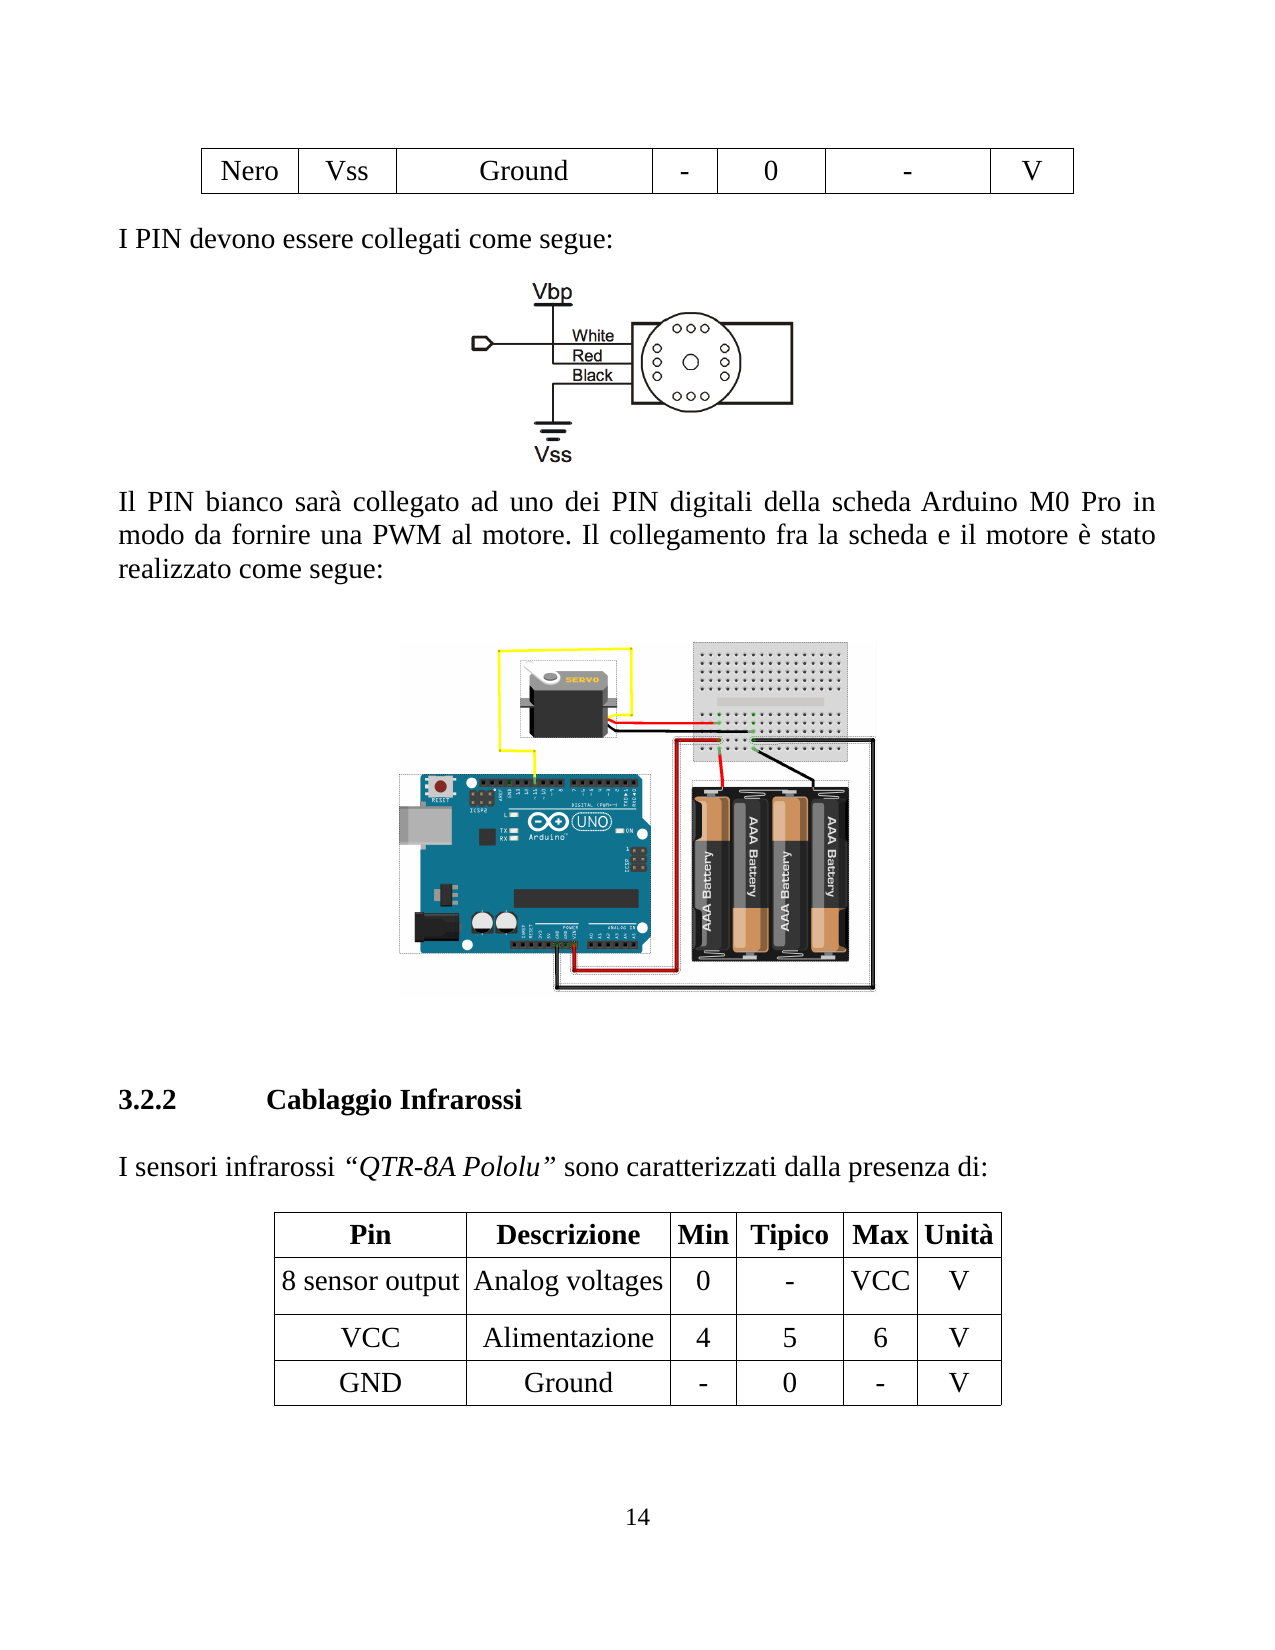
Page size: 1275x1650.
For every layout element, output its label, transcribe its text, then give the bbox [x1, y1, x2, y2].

table_cell 6 [844, 1315, 917, 1359]
table_cell Nero [202, 149, 298, 193]
table_cell Alimentazione [467, 1315, 670, 1359]
table_cell 5 [737, 1315, 843, 1359]
table_cell - [826, 149, 990, 193]
table_cell Vss [299, 149, 396, 193]
picture [399, 642, 877, 996]
table_cell 4 [671, 1315, 736, 1359]
table_cell VCC [275, 1315, 466, 1359]
table_cell - [671, 1361, 736, 1404]
table_cell V [918, 1315, 1001, 1359]
table_cell - [653, 149, 717, 193]
table_cell - [737, 1258, 843, 1314]
text I sensori infrarossi “QTR-8A Pololu” sono caratterizzati dalla presenza di: [118, 1149, 1157, 1183]
table_header Min [671, 1213, 736, 1257]
picture [460, 264, 816, 484]
table_cell V [918, 1258, 1001, 1314]
table_cell V [918, 1361, 1001, 1404]
table_cell GND [275, 1361, 466, 1404]
text I PIN devono essere collegati come segue: [118, 222, 1157, 255]
table_cell 0 [718, 149, 825, 193]
table_cell V [991, 149, 1073, 193]
table_header Unità [918, 1213, 1001, 1257]
table_header Tipico [737, 1213, 843, 1257]
table_header Descrizione [467, 1213, 670, 1257]
text Il PIN bianco sarà collegato ad uno dei PIN digitali della scheda Arduino M0 Pro in modo da fornire una PWM al motore. Il collegamento fra la scheda e il motore è stato realizzato come segue: [118, 255, 1157, 584]
table_header Pin [275, 1213, 466, 1257]
table_cell 8 sensor output [275, 1258, 466, 1314]
table_cell Analog voltages [467, 1258, 670, 1314]
table_cell VCC [844, 1258, 917, 1314]
table_cell 0 [671, 1258, 736, 1314]
table_cell - [844, 1361, 917, 1404]
table_cell 0 [737, 1361, 843, 1404]
table_cell Ground [397, 149, 652, 193]
table_header Max [844, 1213, 917, 1257]
table_cell Ground [467, 1361, 670, 1404]
subtitle 3.2.2 Cablaggio Infrarossi [118, 1082, 1157, 1116]
